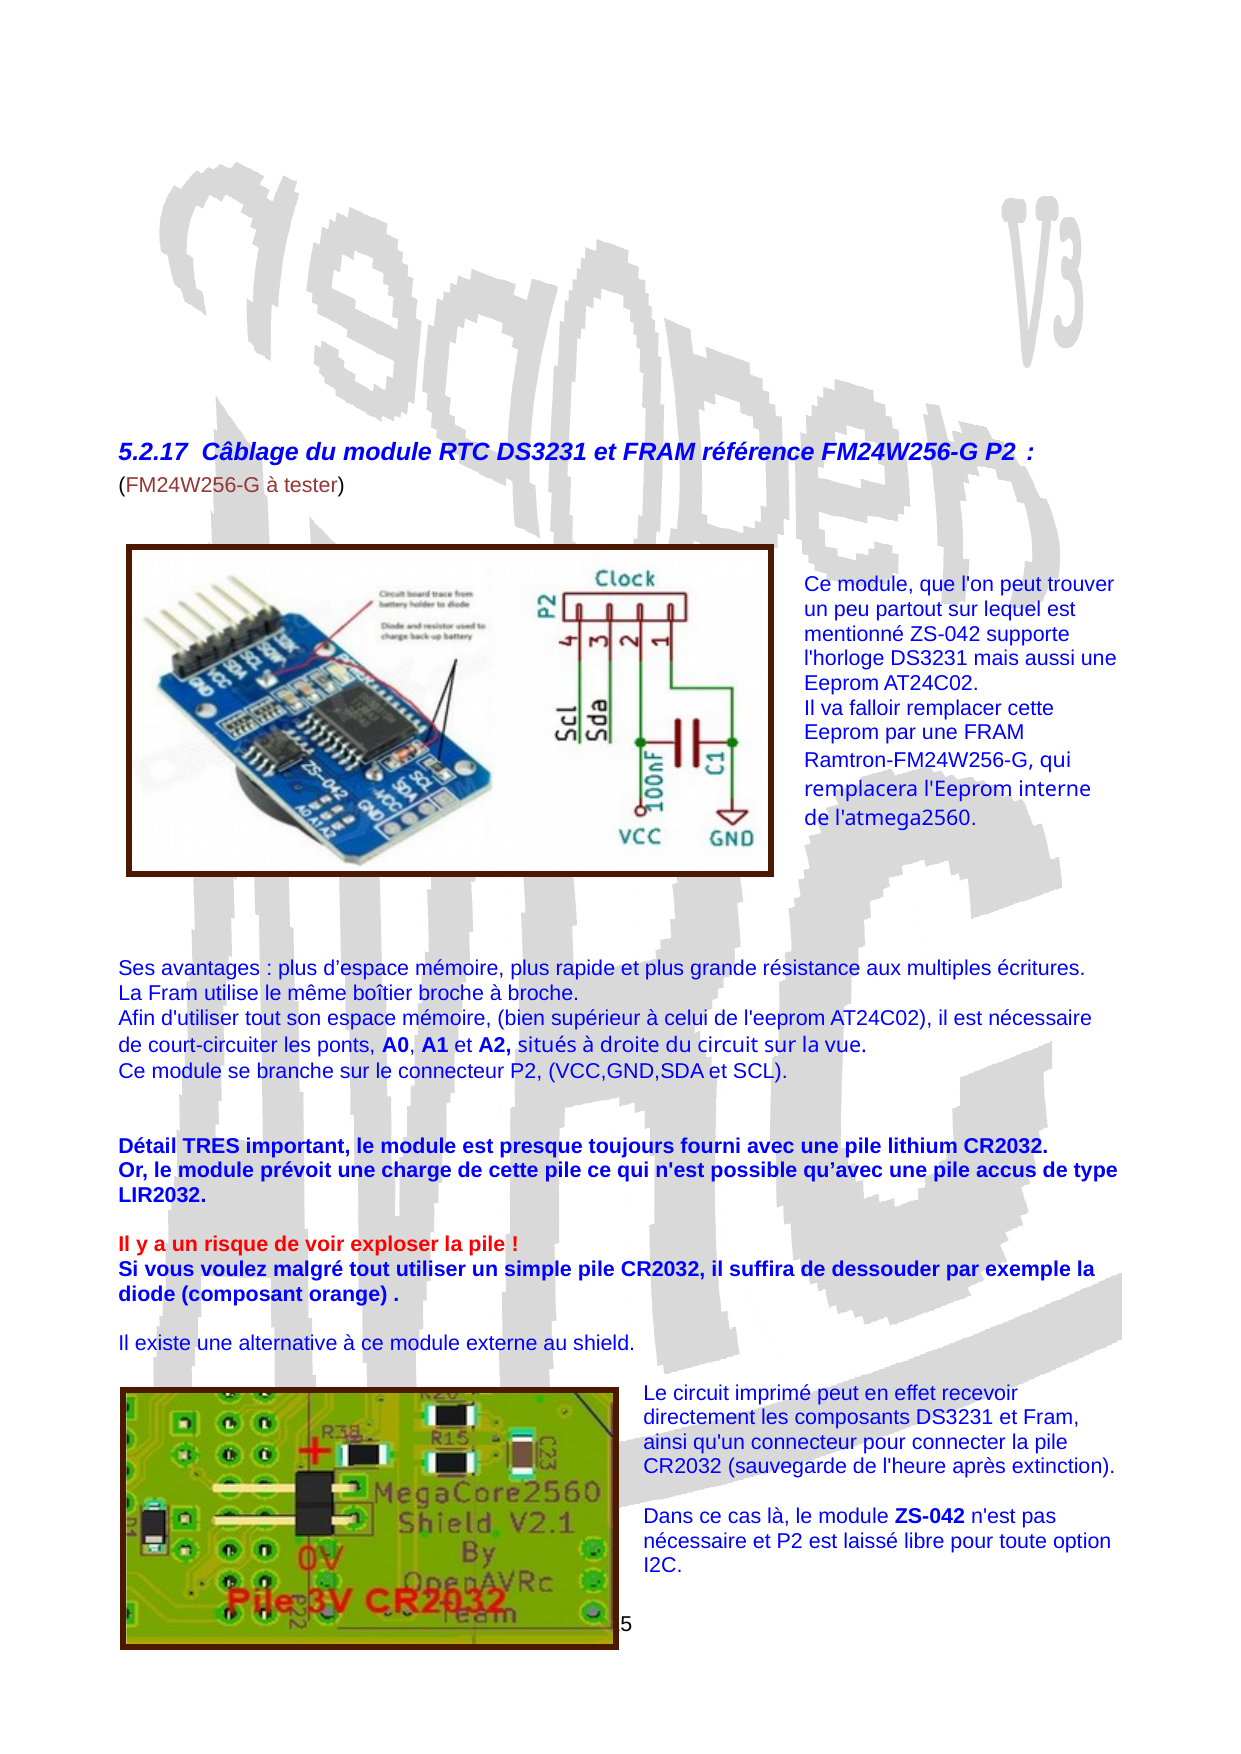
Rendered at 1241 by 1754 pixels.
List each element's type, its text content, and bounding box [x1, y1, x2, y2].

text La Fram utilise le même boîtier broche à broche. [118, 980, 1122, 1005]
picture [132, 550, 768, 871]
text Ses avantages : plus d’espace mémoire, plus rapide et plus grande résistance aux multiples écritures. [118, 955, 1122, 980]
text Le circuit imprimé peut en effet recevoir directement les composants DS3231 et Fram, ainsi qu'un connecteur pour connecter la pile CR2032 (sauvegarde de l'heure après extinction). [118, 1380, 1122, 1478]
text Ce module, que l'on peut trouver un peu partout sur lequel est mentionné ZS-042 supporte l'horloge DS3231 mais aussi une Eeprom AT24C02. [774, 571, 1122, 695]
text Ce module se branche sur le connecteur P2, (VCC,GND,SDA et SCL). [118, 1059, 1122, 1083]
text Il existe une alternative à ce module externe au shield. [118, 1330, 1122, 1355]
subtitle 5.2.17 Câblage du module RTC DS3231 et FRAM référence FM24W256-G P2 : [118, 437, 1122, 466]
text Dans ce cas là, le module ZS-042 n'est pas nécessaire et P2 est laissé libre pour toute option I2C. [619, 1503, 1122, 1577]
text Il va falloir remplacer cette Eeprom par une FRAM Ramtron-FM24W256-G, qui remplacera l'Eeprom interne de l'atmega2560. [774, 695, 1122, 832]
text Détail TRES important, le module est presque toujours fourni avec une pile lithium CR2032. [118, 1133, 1122, 1157]
text Si vous voulez malgré tout utiliser un simple pile CR2032, il suffira de dessouder par exemple la diode (composant orange) . [118, 1256, 1122, 1306]
text Afin d'utiliser tout son espace mémoire, (bien supérieur à celui de l'eeprom AT24C02), il est nécessaire de court-circuiter les ponts, A0, A1 et A2, situés à droite du circuit sur la vue. [118, 1005, 1122, 1059]
picture [126, 1393, 613, 1644]
text (FM24W256-G à tester) [118, 473, 1122, 497]
text Or, le module prévoit une charge de cette pile ce qui n'est possible qu’avec une pile accus de type LIR2032. [118, 1157, 1122, 1207]
text Il y a un risque de voir exploser la pile ! [118, 1232, 1122, 1256]
